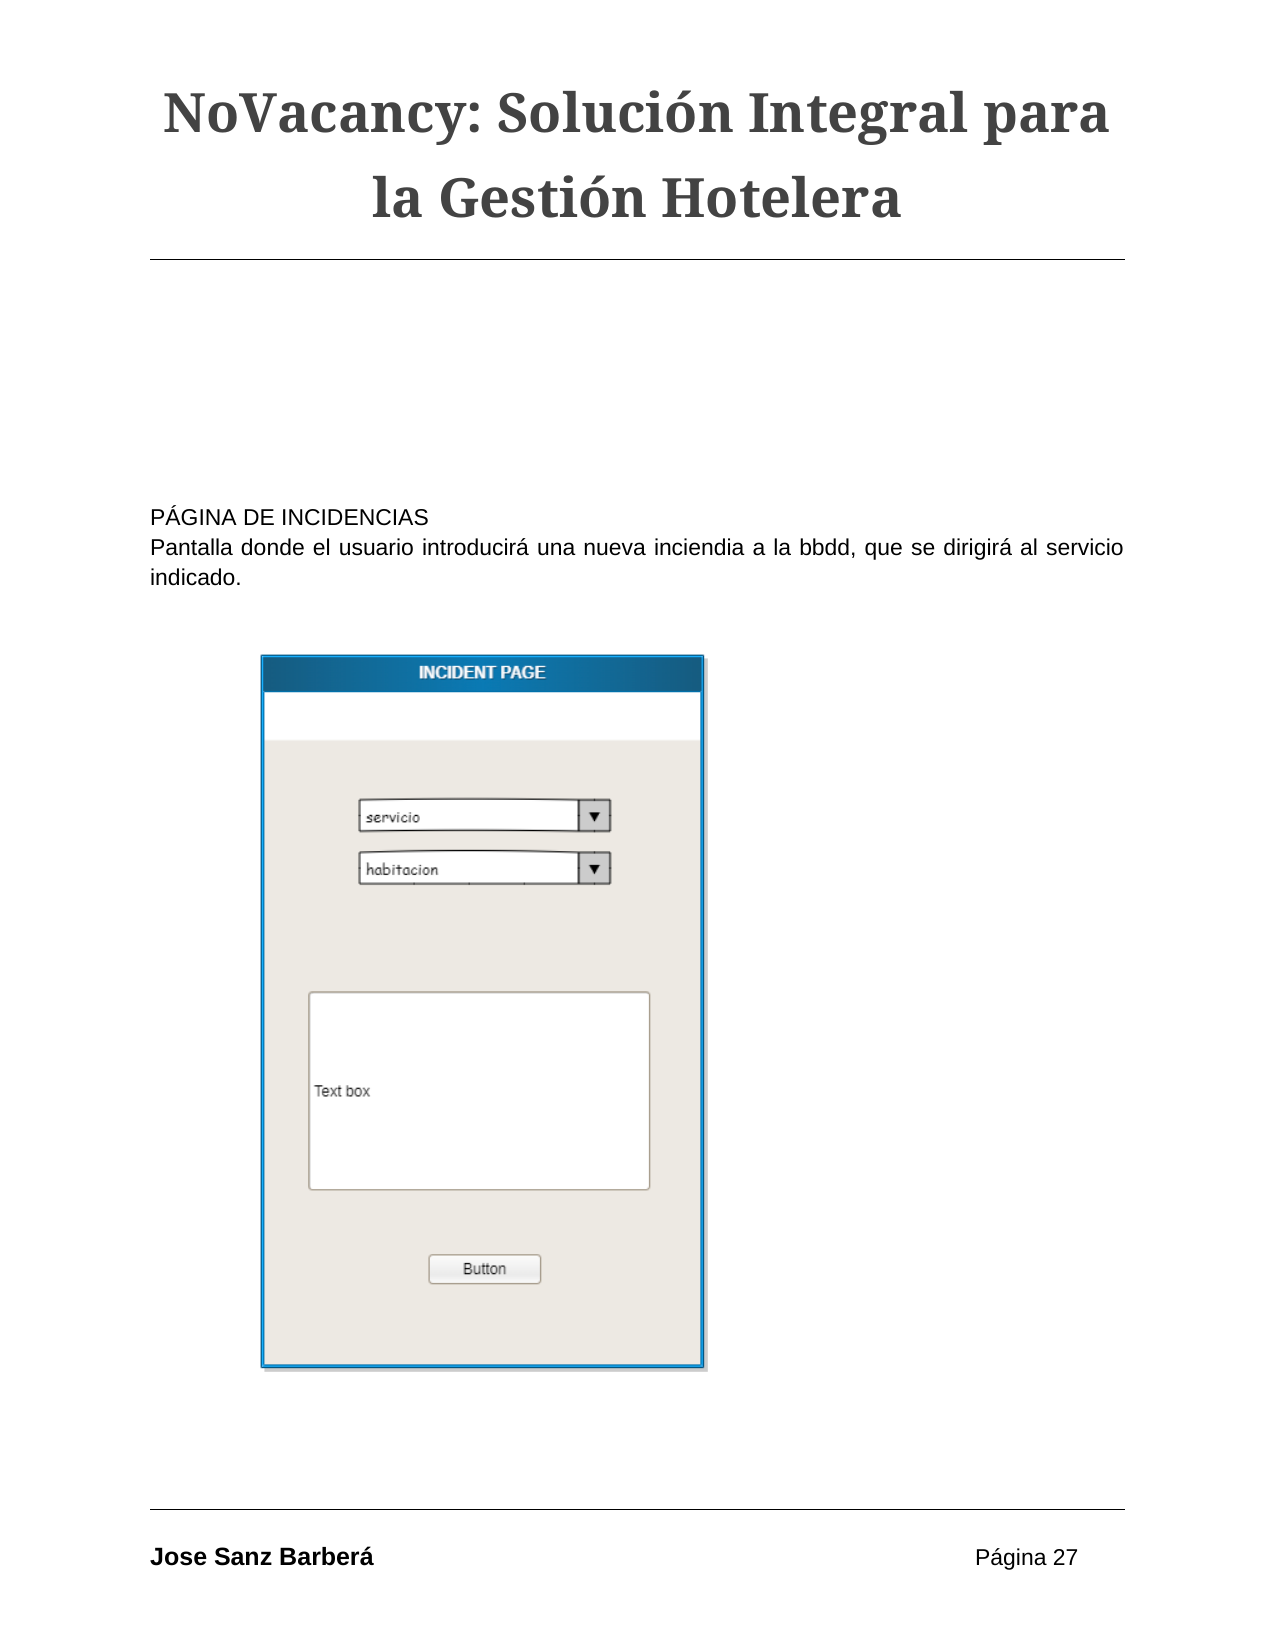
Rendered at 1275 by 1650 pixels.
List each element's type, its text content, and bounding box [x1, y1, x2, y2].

text PÁGINA DE INCIDENCIAS [150, 504, 1125, 530]
picture [257, 646, 713, 1377]
text Pantalla donde el usuario introducirá una nueva inciendia a la bbdd, que se dirigirá al servicio indicado. [150, 534, 1125, 591]
